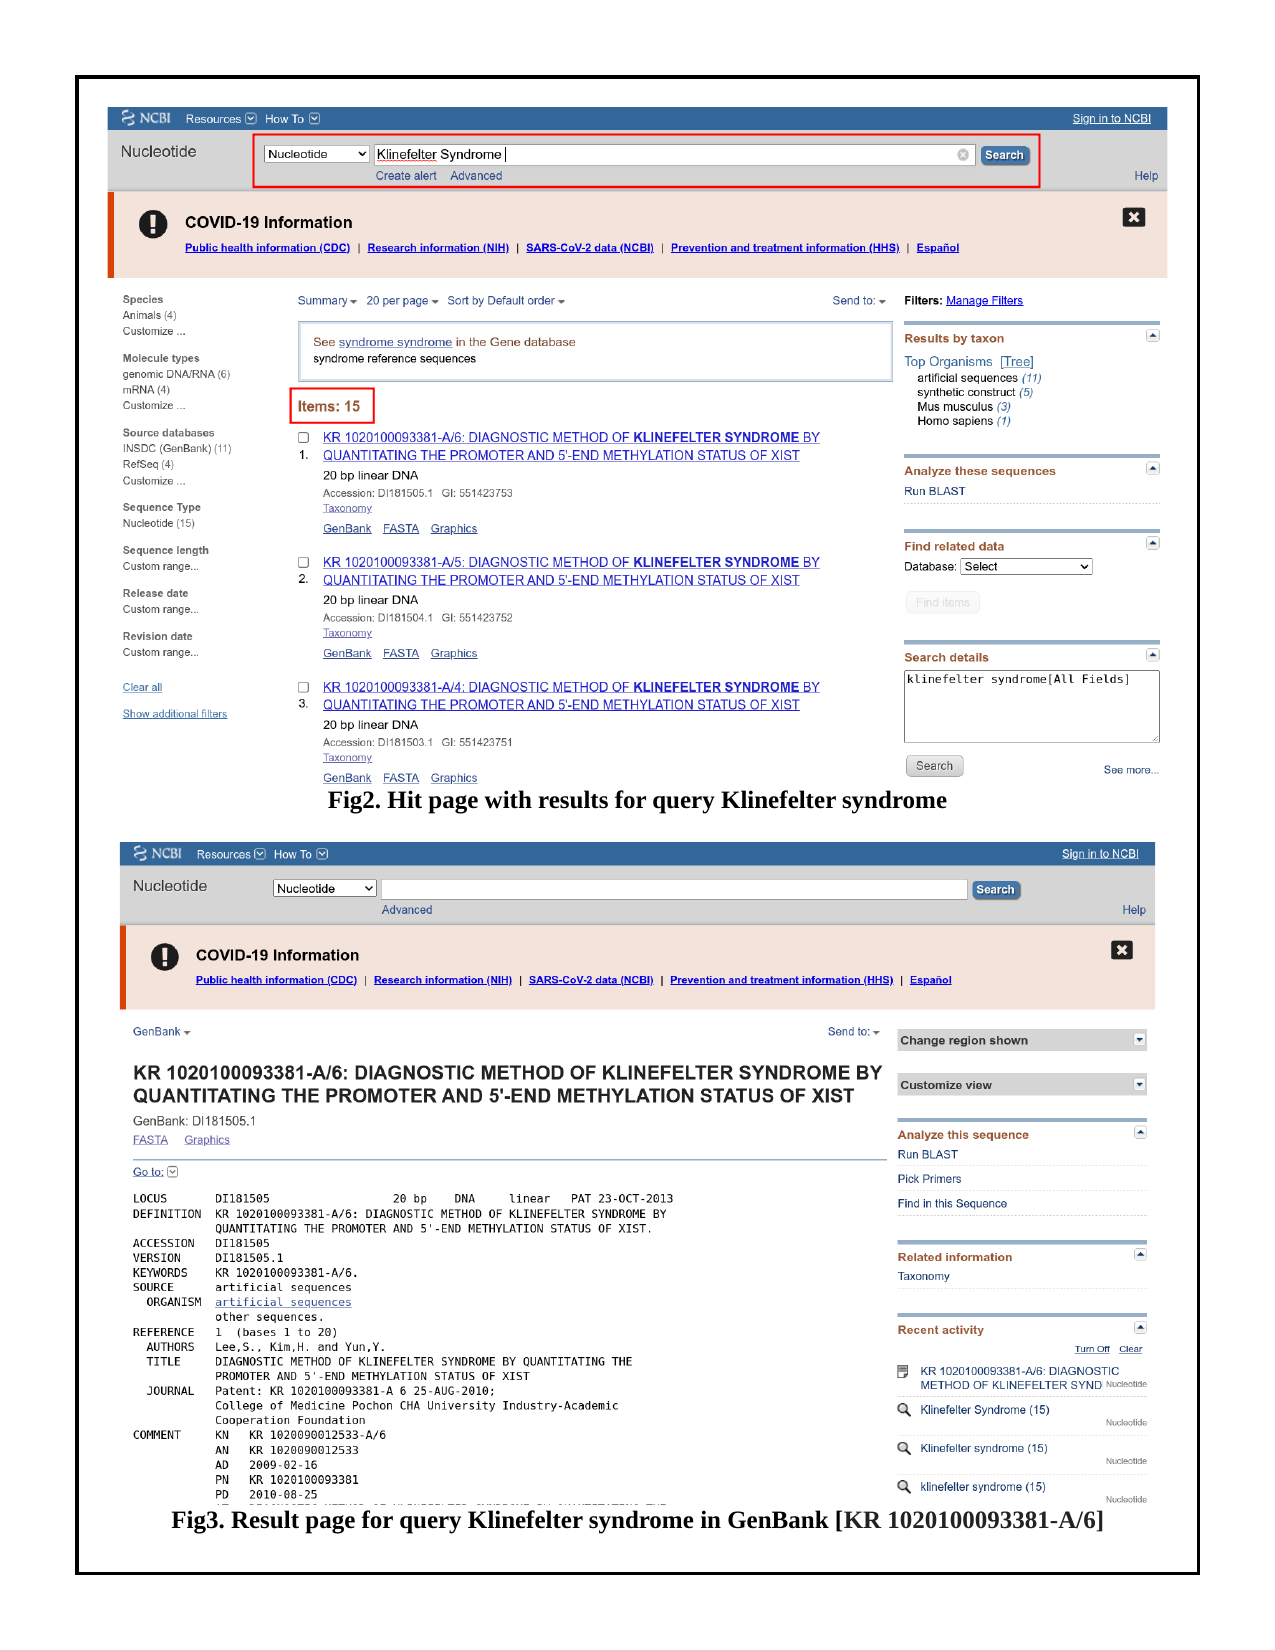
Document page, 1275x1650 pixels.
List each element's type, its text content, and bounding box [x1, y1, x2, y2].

picture [107, 107, 1168, 786]
picture [119, 842, 1156, 1505]
text Fig3. Result page for query Klinefelter syndrome in GenBank [KR 1020100093381-A/6] [108, 843, 1167, 1533]
text Fig2. Hit page with results for query Klinefelter syndrome [108, 786, 1167, 814]
